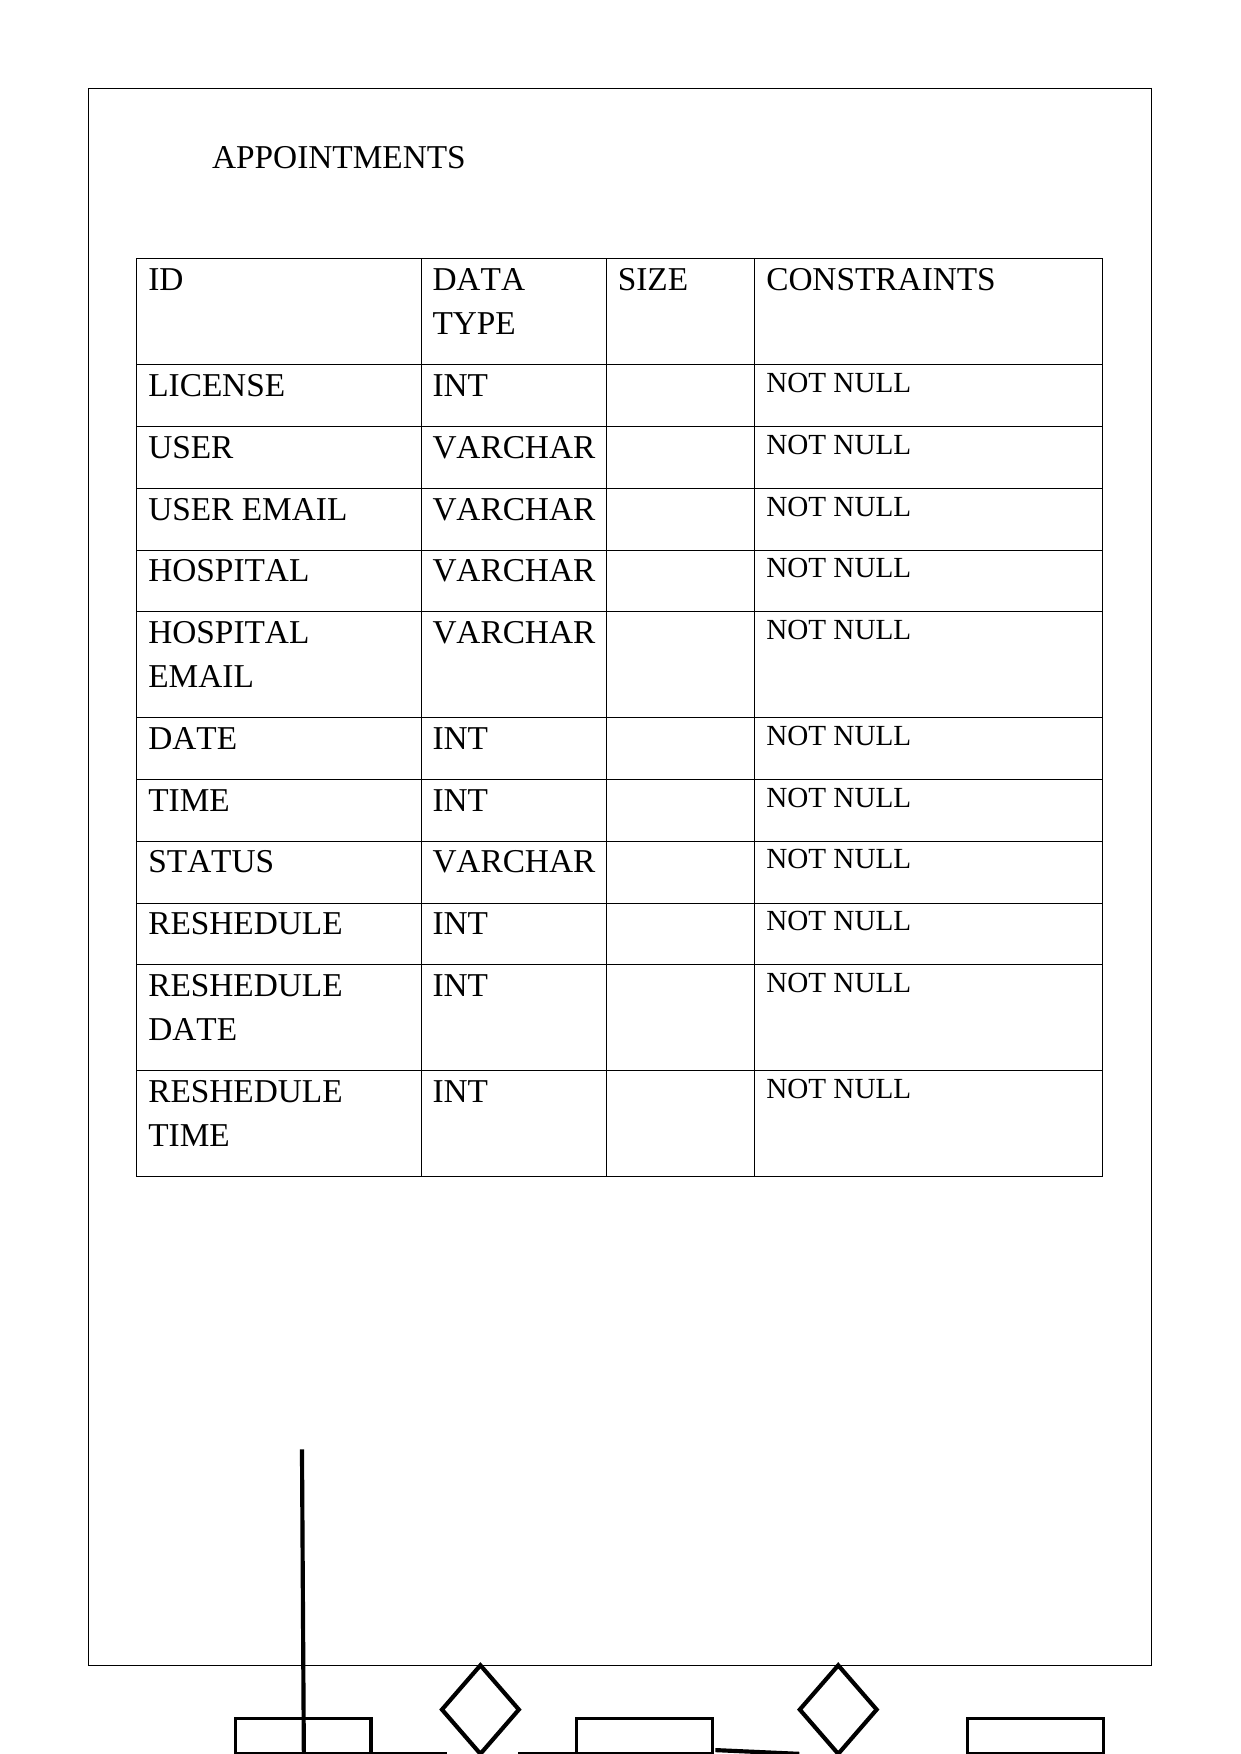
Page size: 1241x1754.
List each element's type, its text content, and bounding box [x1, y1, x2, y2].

table_cell [607, 551, 754, 611]
table_cell [607, 780, 754, 841]
table_cell [607, 612, 754, 717]
table_cell INT [422, 965, 606, 1070]
table_cell INT [422, 718, 606, 779]
table_header CONSTRAINTS [755, 259, 1102, 364]
table_cell RESHEDULE [137, 904, 421, 964]
table_cell INT [422, 365, 606, 426]
table_cell NOT NULL [755, 427, 1102, 488]
table_cell USER [137, 427, 421, 488]
table_cell [607, 904, 754, 964]
table_cell RESHEDULE TIME [137, 1071, 421, 1176]
table_cell [607, 842, 754, 902]
table_cell NOT NULL [755, 904, 1102, 964]
table_cell [607, 427, 754, 488]
table_cell DATE [137, 718, 421, 779]
table_cell INT [422, 904, 606, 964]
table_cell NOT NULL [755, 551, 1102, 611]
table_header DATA TYPE [422, 259, 606, 364]
table_cell VARCHAR [422, 612, 606, 717]
table_cell TIME [137, 780, 421, 841]
table_cell NOT NULL [755, 780, 1102, 841]
table_cell VARCHAR [422, 427, 606, 488]
table_cell NOT NULL [755, 842, 1102, 902]
table_cell [607, 718, 754, 779]
table_cell INT [422, 1071, 606, 1176]
table_header ID [137, 259, 421, 364]
table_cell STATUS [137, 842, 421, 902]
table_cell RESHEDULE DATE [137, 965, 421, 1070]
table_cell NOT NULL [755, 365, 1102, 426]
table_cell HOSPITAL [137, 551, 421, 611]
table_cell [607, 365, 754, 426]
table_cell HOSPITAL EMAIL [137, 612, 421, 717]
table_cell VARCHAR [422, 551, 606, 611]
table_cell USER EMAIL [137, 489, 421, 549]
table_cell NOT NULL [755, 718, 1102, 779]
table_cell NOT NULL [755, 612, 1102, 717]
table_cell VARCHAR [422, 842, 606, 902]
table_cell NOT NULL [755, 489, 1102, 549]
table_cell NOT NULL [755, 965, 1102, 1070]
table_cell [607, 965, 754, 1070]
table_cell [607, 489, 754, 549]
table_cell VARCHAR [422, 489, 606, 549]
table_cell NOT NULL [755, 1071, 1102, 1176]
table_cell INT [422, 780, 606, 841]
table_cell LICENSE [137, 365, 421, 426]
table_header SIZE [607, 259, 754, 364]
table_cell [607, 1071, 754, 1176]
text APPOINTMENTS [137, 137, 1103, 175]
